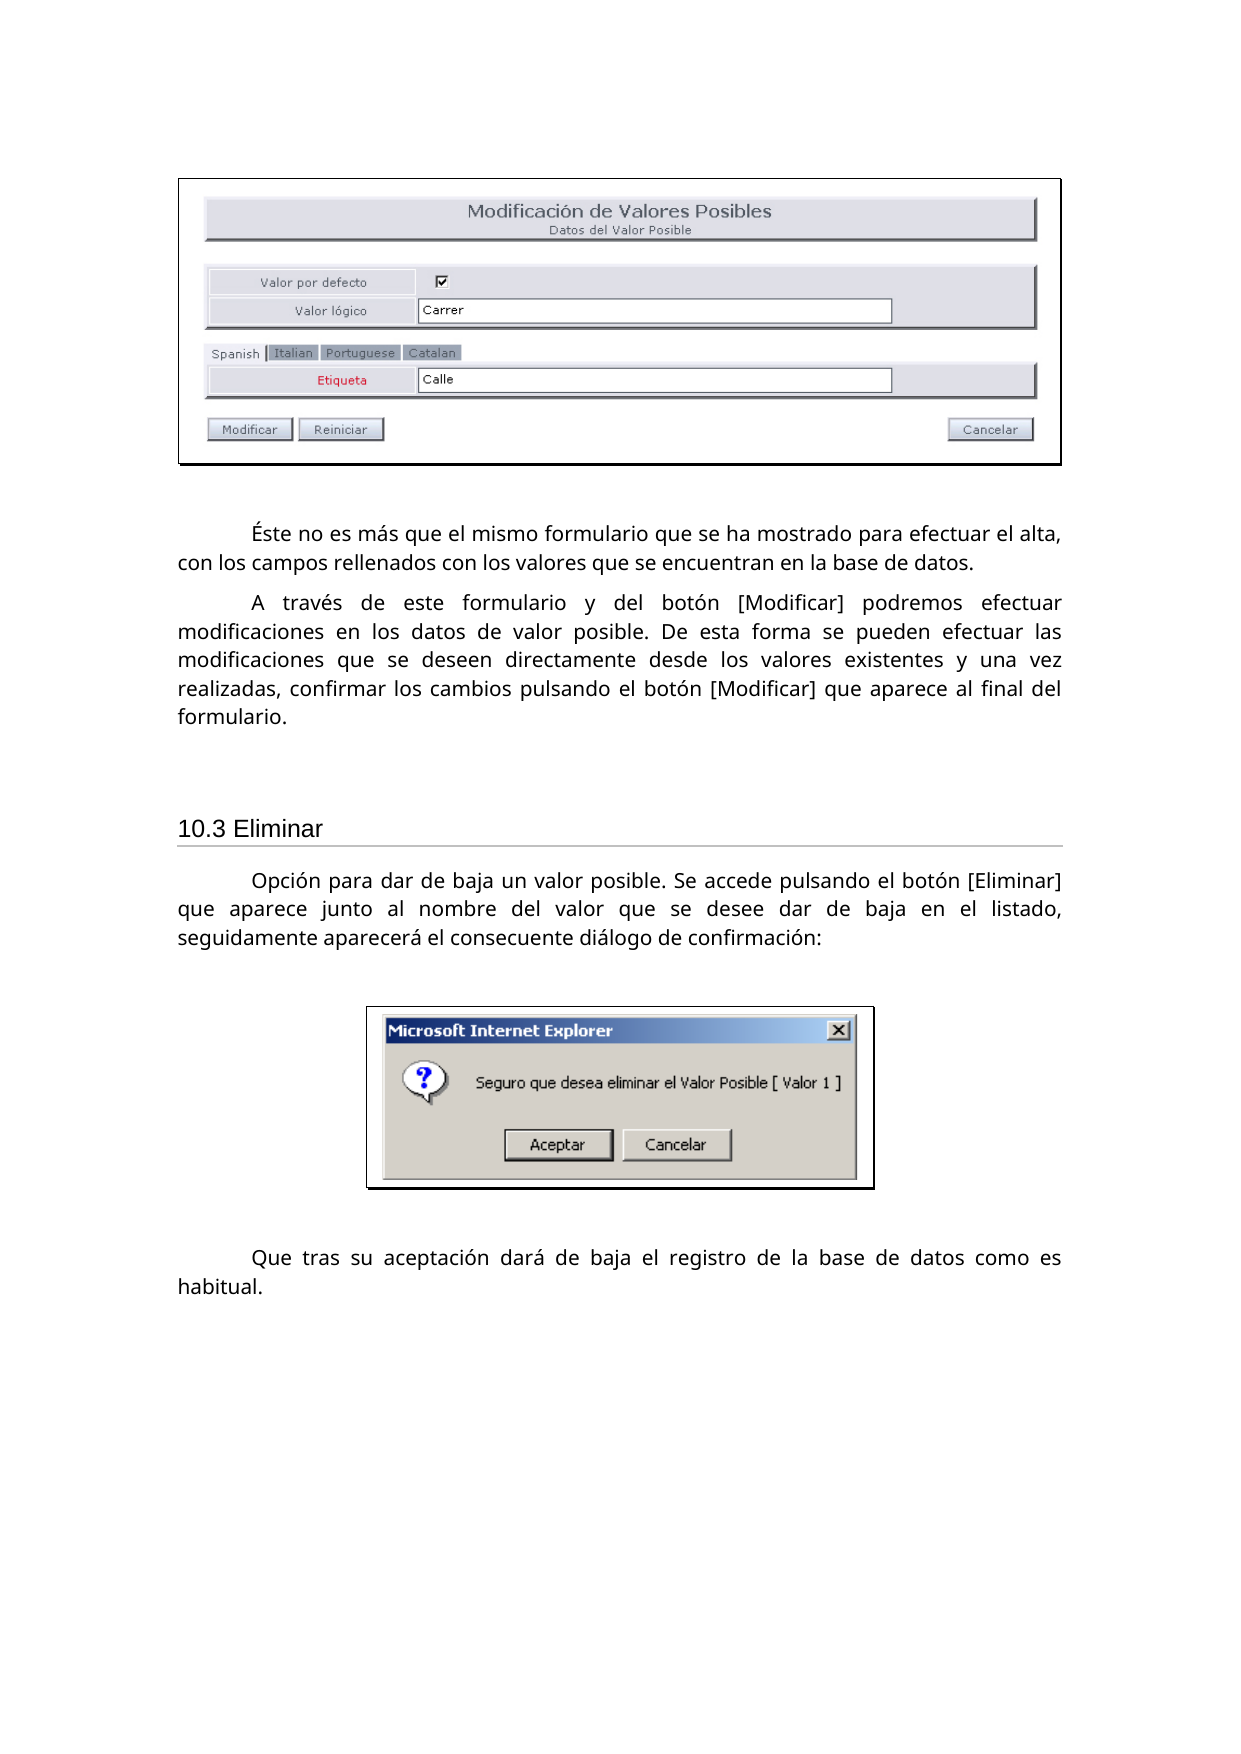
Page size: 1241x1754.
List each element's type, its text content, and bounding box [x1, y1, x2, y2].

subtitle 10.3 Eliminar [177, 815, 1063, 845]
text A través de este formulario y del botón [Modificar] podremos efectuar modificaciones en los datos de valor posible. De esta forma se pueden efectuar las modificaciones que se deseen directamente desde los valores existentes y una vez realizadas, confirmar los cambios pulsando el botón [Modificar] que aparece al final del formulario. [177, 588, 1063, 731]
text Éste no es más que el mismo formulario que se ha mostrado para efectuar el alta, con los campos rellenados con los valores que se encuentran en la base de datos. [177, 519, 1063, 576]
text Opción para dar de baja un valor posible. Se accede pulsando el botón [Eliminar] que aparece junto al nombre del valor que se desee dar de baja en el listado, seguidamente aparecerá el consecuente diálogo de confirmación: [177, 866, 1063, 951]
picture [194, 186, 1045, 455]
text Que tras su aceptación dará de baja el registro de la base de datos como es habitual. [177, 1243, 1063, 1300]
picture [382, 1014, 858, 1180]
